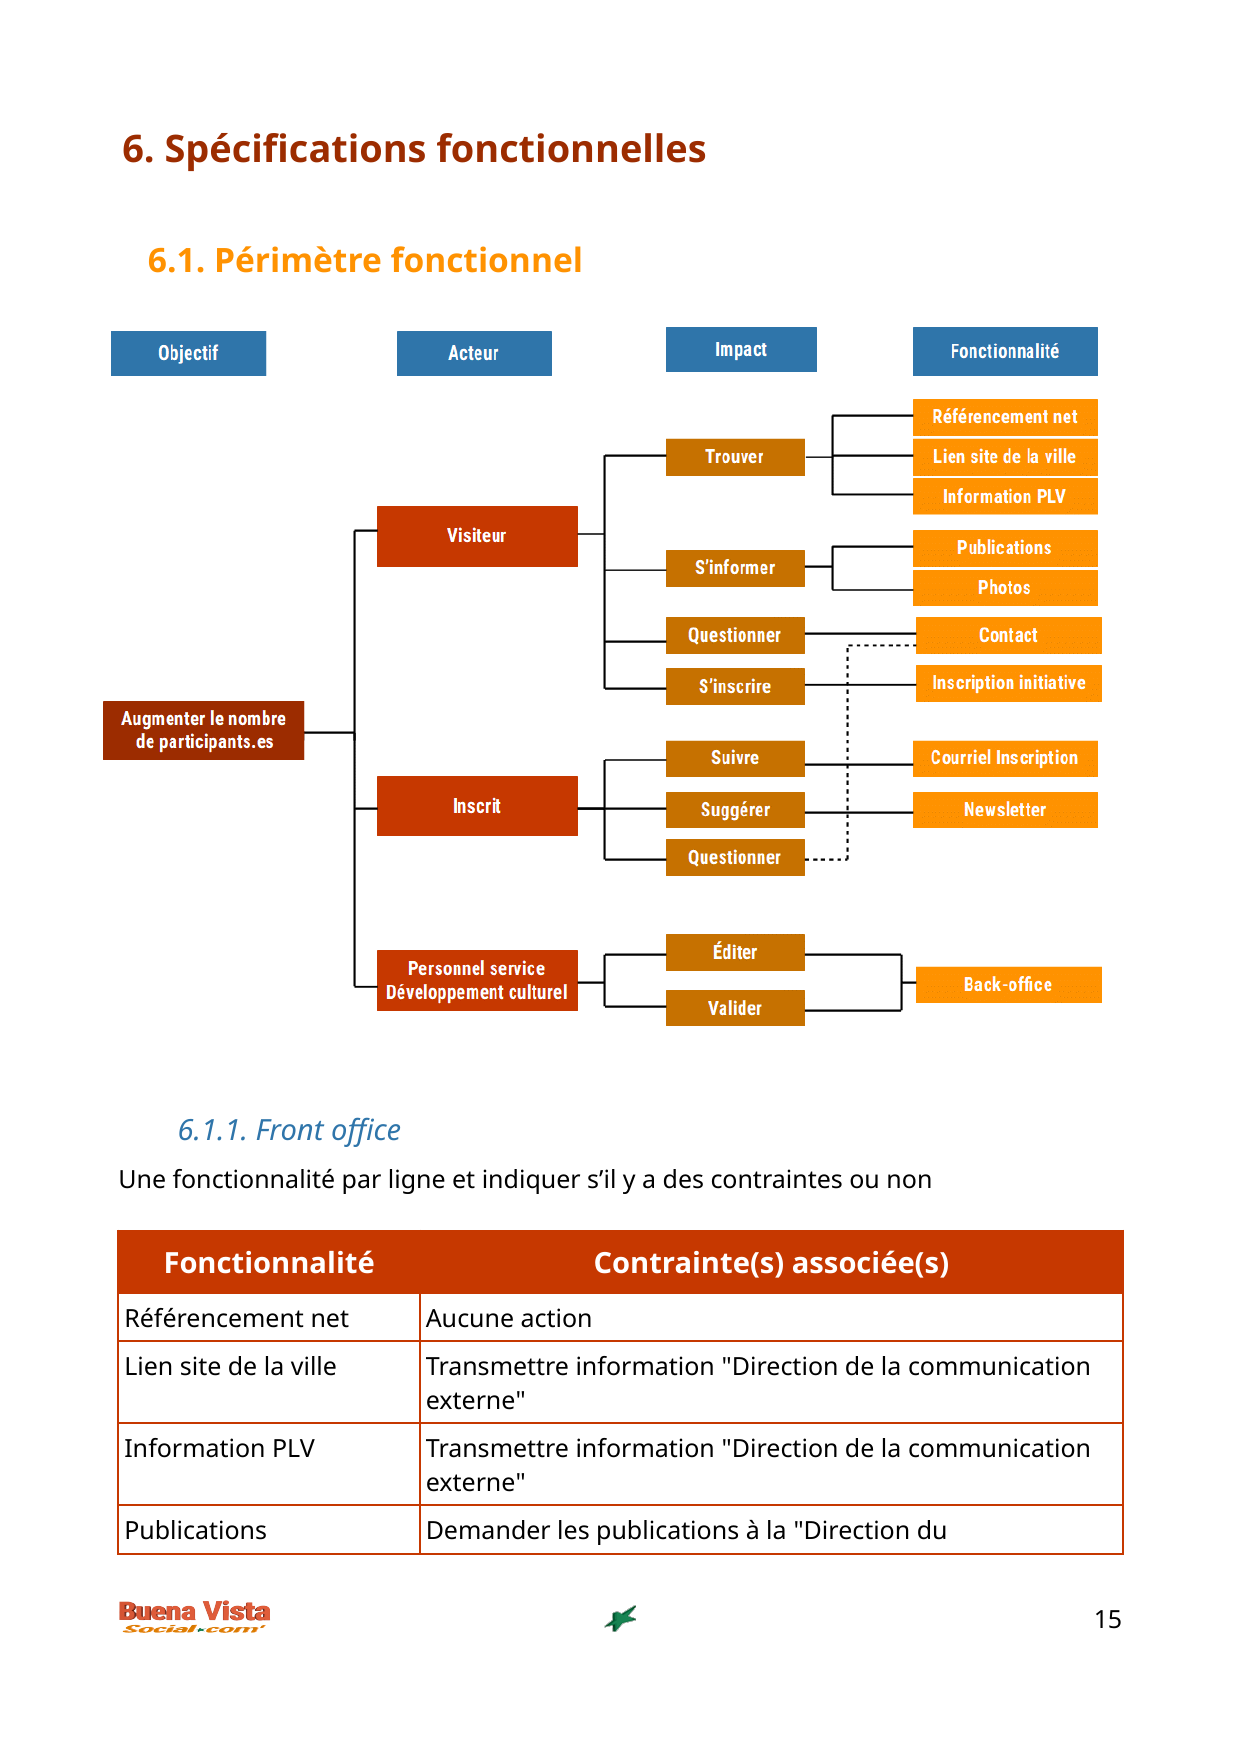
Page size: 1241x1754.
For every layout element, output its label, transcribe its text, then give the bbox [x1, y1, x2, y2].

table_cell Lien site de la ville [119, 1342, 419, 1422]
table_cell Transmettre information "Direction de la communication externe" [421, 1424, 1122, 1504]
picture [604, 1603, 636, 1636]
subtitle 6.1.1. Front office [177, 1109, 1122, 1149]
subtitle 6. Spécifications fonctionnelles [119, 119, 1121, 177]
table_cell Information PLV [119, 1424, 419, 1504]
picture [76, 307, 1143, 1061]
subtitle 6.1. Périmètre fonctionnel [148, 237, 1122, 282]
table_header Contrainte(s) associée(s) [421, 1232, 1122, 1292]
table_cell Demander les publications à la "Direction du [421, 1506, 1122, 1552]
table_cell Transmettre information "Direction de la communication externe" [421, 1342, 1122, 1422]
table_cell Référencement net [119, 1294, 419, 1340]
picture [118, 1600, 271, 1637]
table_cell Aucune action [421, 1294, 1122, 1340]
table_cell Publications [119, 1506, 419, 1552]
text Une fonctionnalité par ligne et indiquer s’il y a des contraintes ou non [118, 1161, 1122, 1196]
table_header Fonctionnalité [119, 1232, 419, 1292]
